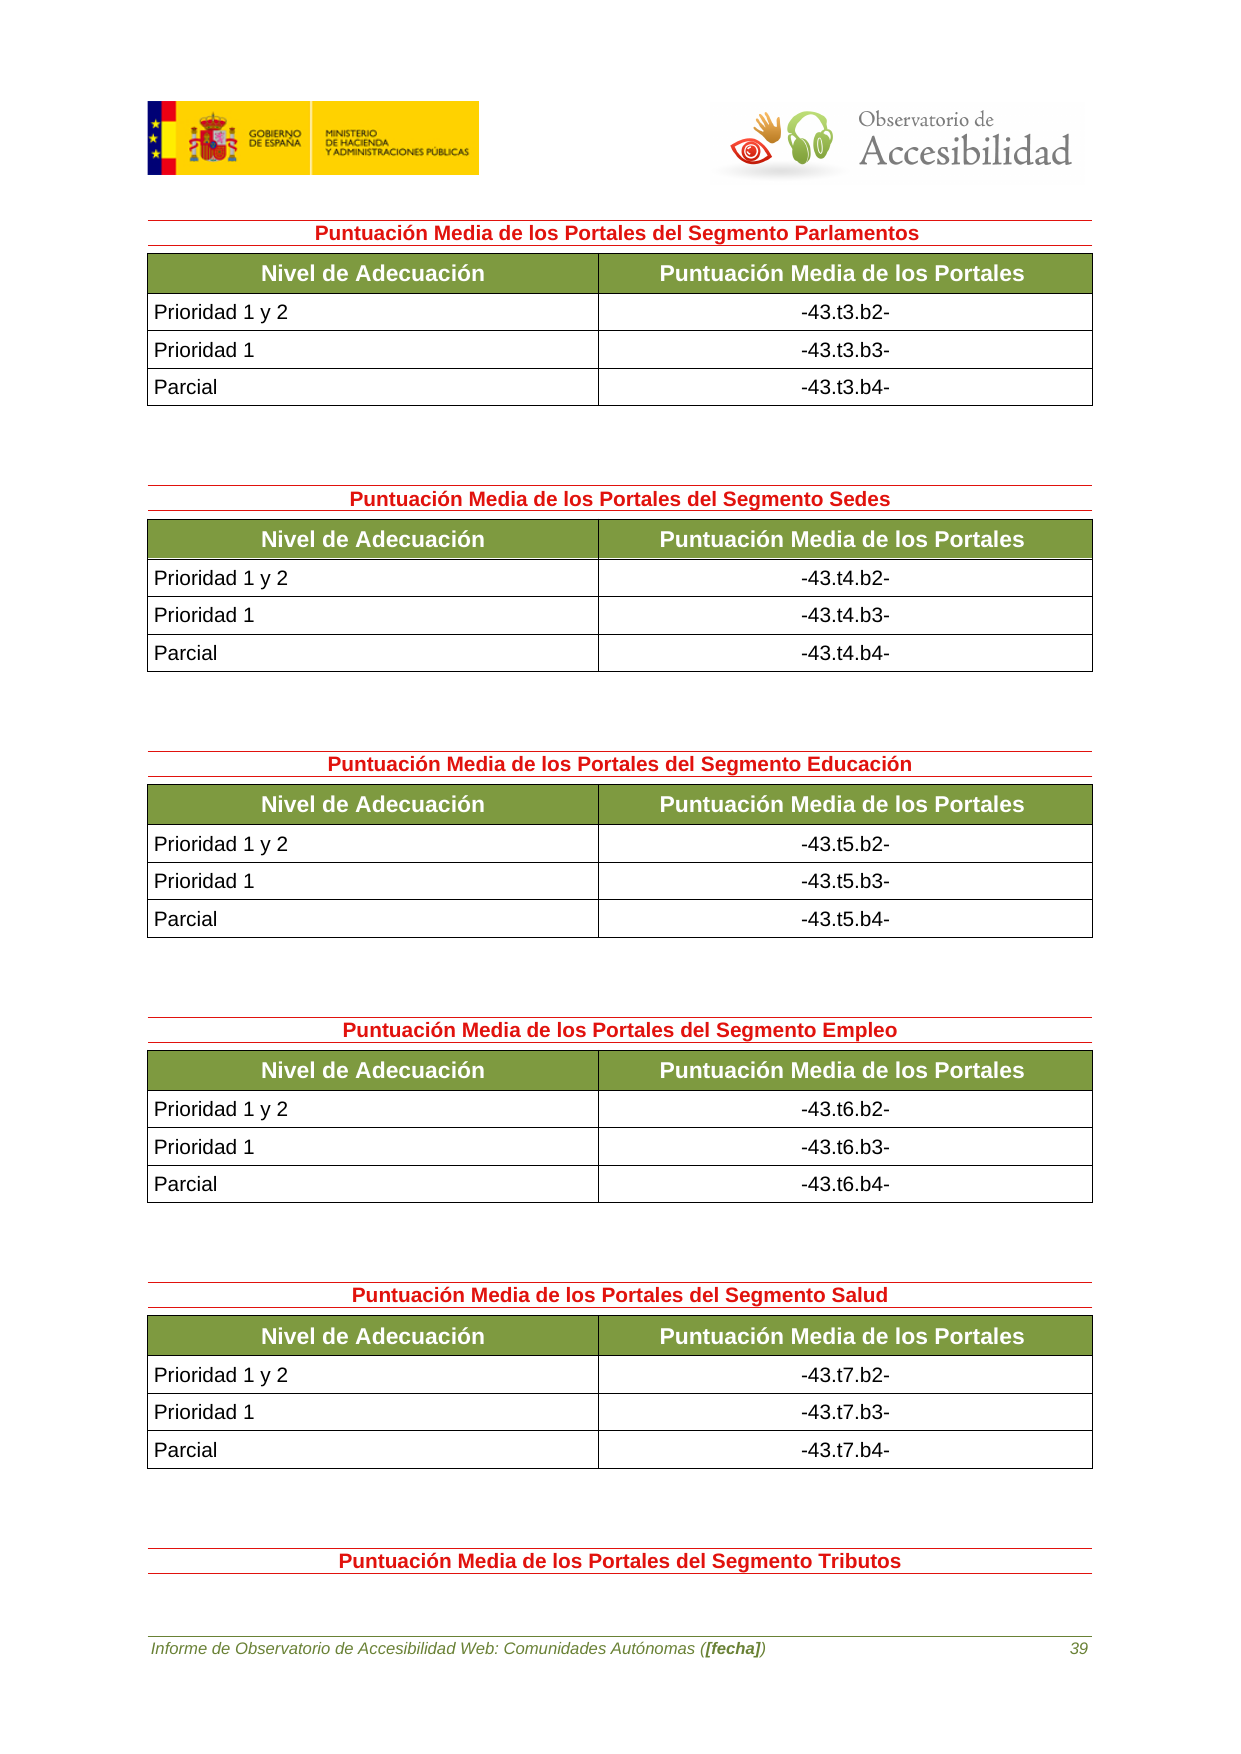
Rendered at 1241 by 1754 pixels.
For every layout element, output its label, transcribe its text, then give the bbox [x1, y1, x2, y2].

text Puntuación Media de los Portales del Segmento Tributos [148, 1549, 1092, 1573]
table_header Puntuación Media de los Portales [599, 254, 1092, 293]
table_cell Parcial [148, 900, 598, 937]
table_cell Prioridad 1 [148, 1128, 598, 1165]
table_cell Prioridad 1 y 2 [148, 1356, 598, 1393]
table_cell Prioridad 1 y 2 [148, 1091, 598, 1127]
text Puntuación Media de los Portales del Segmento Parlamentos [148, 221, 1092, 245]
table_cell -43.t6.b2- [599, 1091, 1092, 1127]
table_cell -43.t5.b2- [599, 825, 1092, 862]
table_header Nivel de Adecuación [148, 520, 598, 558]
table_cell -43.t7.b2- [599, 1356, 1092, 1393]
table_header Puntuación Media de los Portales [599, 1051, 1092, 1090]
text Puntuación Media de los Portales del Segmento Educación [148, 752, 1092, 776]
table_cell -43.t3.b2- [599, 294, 1092, 330]
table_cell Prioridad 1 y 2 [148, 825, 598, 862]
table_cell -43.t4.b4- [599, 635, 1092, 671]
table_cell -43.t4.b3- [599, 597, 1092, 633]
table_cell Prioridad 1 y 2 [148, 294, 598, 330]
table_cell Parcial [148, 1431, 598, 1468]
table_cell -43.t5.b4- [599, 900, 1092, 937]
table_cell Parcial [148, 369, 598, 405]
table_header Nivel de Adecuación [148, 1051, 598, 1090]
table_header Nivel de Adecuación [148, 785, 598, 824]
table_header Nivel de Adecuación [148, 1316, 598, 1355]
table_header Nivel de Adecuación [148, 254, 598, 293]
text Puntuación Media de los Portales del Segmento Sedes [148, 486, 1092, 510]
table_cell Prioridad 1 [148, 1394, 598, 1430]
table_header Puntuación Media de los Portales [599, 785, 1092, 824]
table_cell -43.t7.b3- [599, 1394, 1092, 1430]
table_cell -43.t6.b4- [599, 1166, 1092, 1202]
table_cell -43.t5.b3- [599, 863, 1092, 899]
picture [710, 102, 1086, 185]
table_cell Prioridad 1 [148, 597, 598, 633]
table_cell -43.t6.b3- [599, 1128, 1092, 1165]
table_cell Parcial [148, 635, 598, 671]
text Puntuación Media de los Portales del Segmento Salud [148, 1283, 1092, 1307]
text Puntuación Media de los Portales del Segmento Empleo [148, 1018, 1092, 1042]
table_cell -43.t4.b2- [599, 560, 1092, 596]
table_cell Prioridad 1 [148, 863, 598, 899]
table_cell Prioridad 1 [148, 331, 598, 368]
table_cell -43.t7.b4- [599, 1431, 1092, 1468]
table_header Puntuación Media de los Portales [599, 1316, 1092, 1355]
table_cell -43.t3.b3- [599, 331, 1092, 368]
picture [147, 101, 479, 175]
table_cell Prioridad 1 y 2 [148, 560, 598, 596]
table_cell Parcial [148, 1166, 598, 1202]
table_cell -43.t3.b4- [599, 369, 1092, 405]
table_header Puntuación Media de los Portales [599, 520, 1092, 558]
